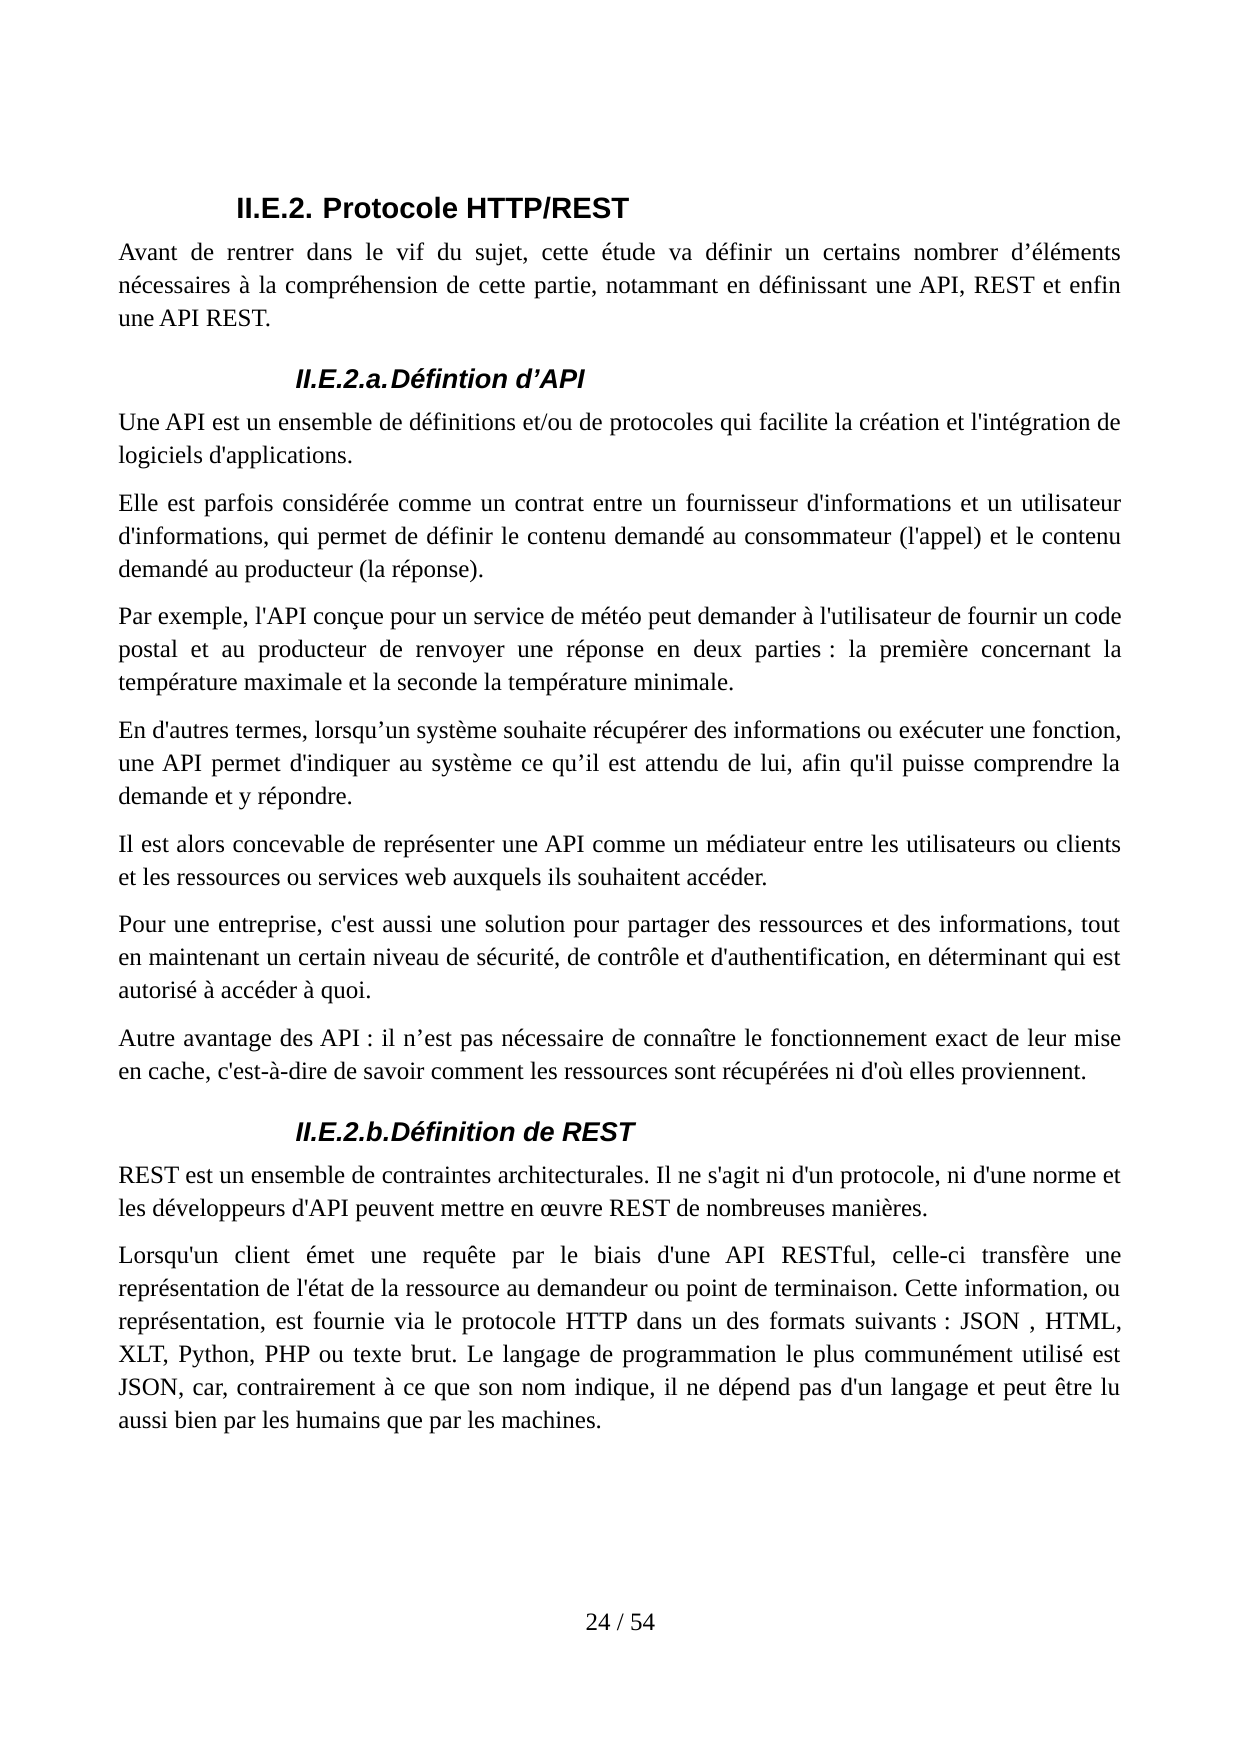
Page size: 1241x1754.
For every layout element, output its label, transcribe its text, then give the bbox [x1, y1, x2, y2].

subtitle Définition de REST [118, 1116, 1122, 1147]
text Une API est un ensemble de définitions et/ou de protocoles qui facilite la création et l'intégration de logiciels d'applications. [118, 407, 1122, 469]
text En d'autres termes, lorsqu’un système souhaite récupérer des informations ou exécuter une fonction, une API permet d'indiquer au système ce qu’il est attendu de lui, afin qu'il puisse comprendre la demande et y répondre. [118, 715, 1122, 810]
subtitle Protocole HTTP/REST [118, 191, 1122, 225]
text Lorsqu'un client émet une requête par le biais d'une API RESTful, celle-ci transfère une représentation de l'état de la ressource au demandeur ou point de terminaison. Cette information, ou représentation, est fournie via le protocole HTTP dans un des formats suivants : JSON , HTML, XLT, Python, PHP ou texte brut. Le langage de programmation le plus communément utilisé est JSON, car, contrairement à ce que son nom indique, il ne dépend pas d'un langage et peut être lu aussi bien par les humains que par les machines. [118, 1240, 1122, 1434]
text Avant de rentrer dans le vif du sujet, cette étude va définir un certains nombrer d’éléments nécessaires à la compréhension de cette partie, notammant en définissant une API, REST et enfin une API REST. [118, 237, 1122, 332]
text Par exemple, l'API conçue pour un service de météo peut demander à l'utilisateur de fournir un code postal et au producteur de renvoyer une réponse en deux parties : la première concernant la température maximale et la seconde la température minimale. [118, 601, 1122, 696]
text Autre avantage des API : il n’est pas nécessaire de connaître le fonctionnement exact de leur mise en cache, c'est-à-dire de savoir comment les ressources sont récupérées ni d'où elles proviennent. [118, 1023, 1122, 1085]
text REST est un ensemble de contraintes architecturales. Il ne s'agit ni d'un protocole, ni d'une norme et les développeurs d'API peuvent mettre en œuvre REST de nombreuses manières. [118, 1160, 1122, 1222]
subtitle Défintion d’API [118, 363, 1122, 394]
text Il est alors concevable de représenter une API comme un médiateur entre les utilisateurs ou clients et les ressources ou services web auxquels ils souhaitent accéder. [118, 829, 1122, 890]
text Pour une entreprise, c'est aussi une solution pour partager des ressources et des informations, tout en maintenant un certain niveau de sécurité, de contrôle et d'authentification, en déterminant qui est autorisé à accéder à quoi. [118, 909, 1122, 1004]
text Elle est parfois considérée comme un contrat entre un fournisseur d'informations et un utilisateur d'informations, qui permet de définir le contenu demandé au consommateur (l'appel) et le contenu demandé au producteur (la réponse). [118, 488, 1122, 582]
